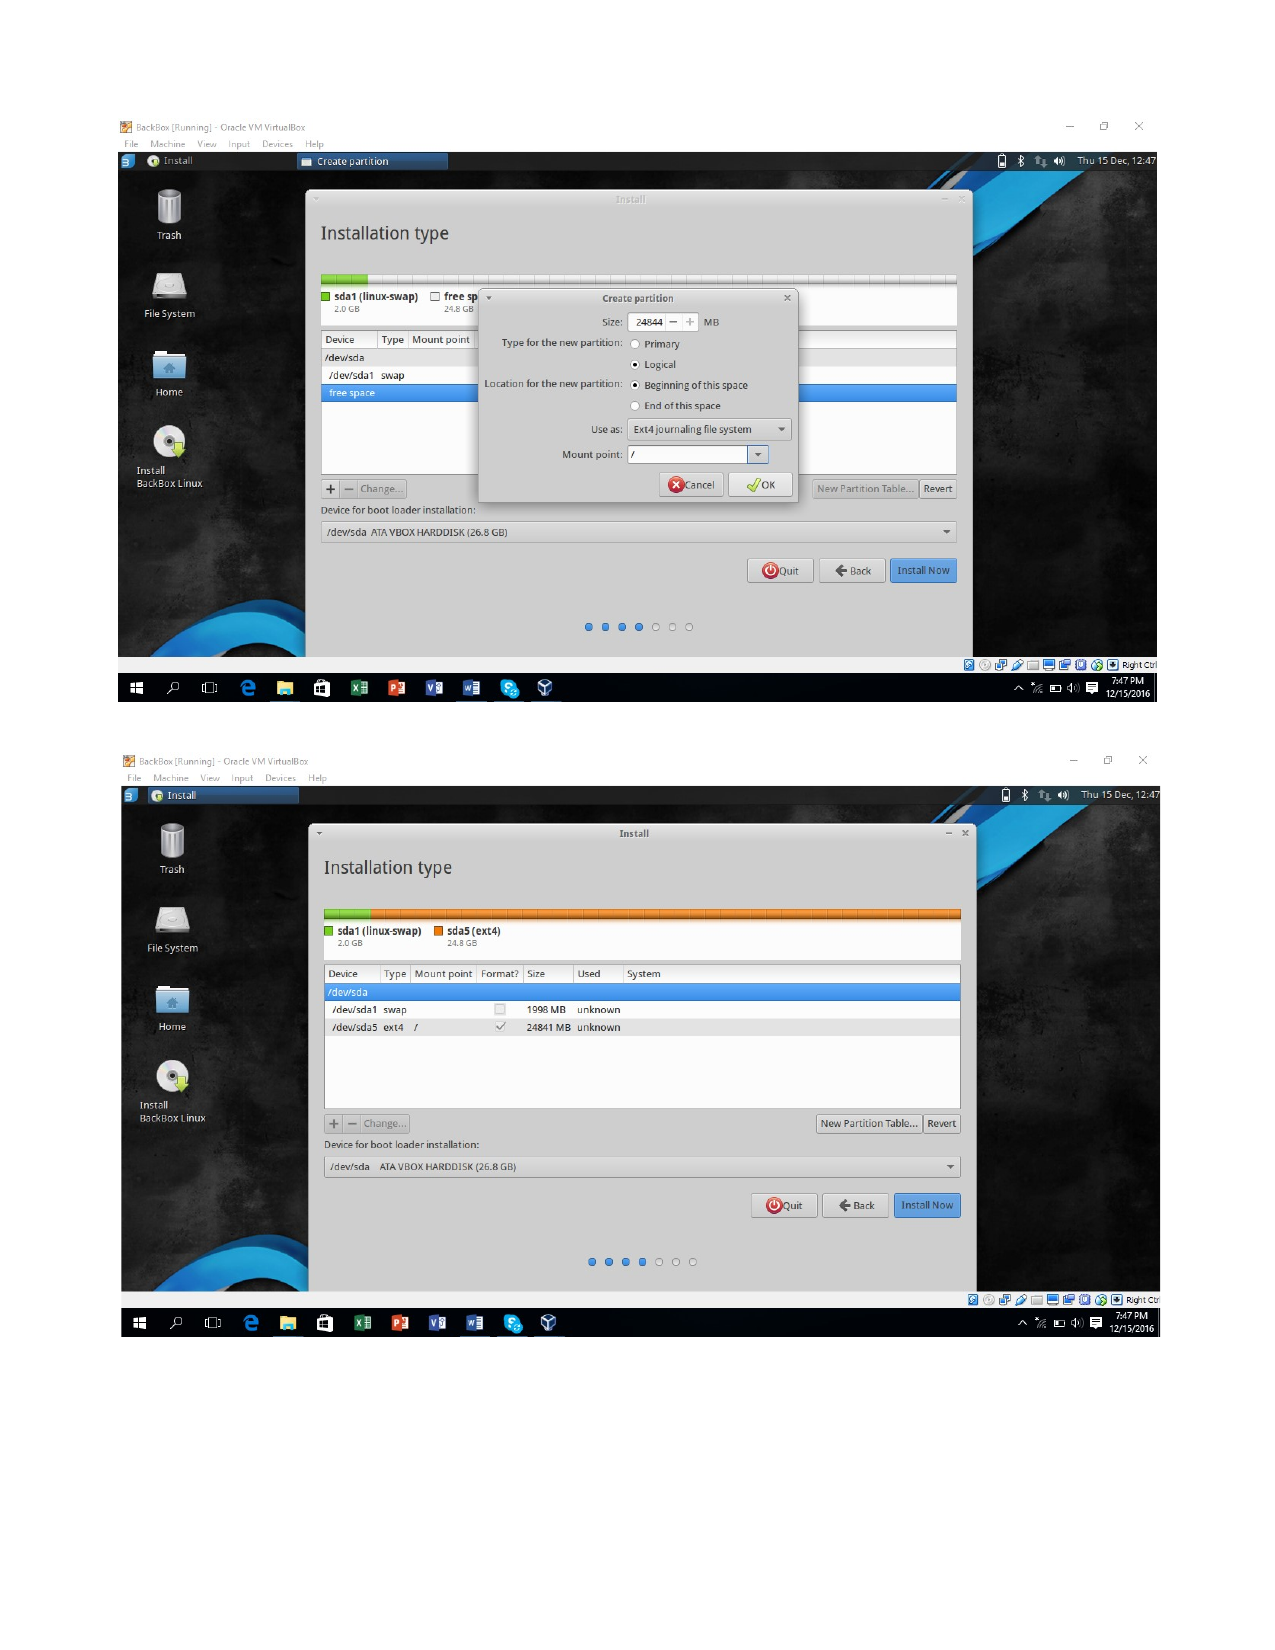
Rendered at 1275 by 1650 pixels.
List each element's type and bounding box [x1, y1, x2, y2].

picture [121, 752, 1161, 1337]
picture [118, 118, 1157, 702]
